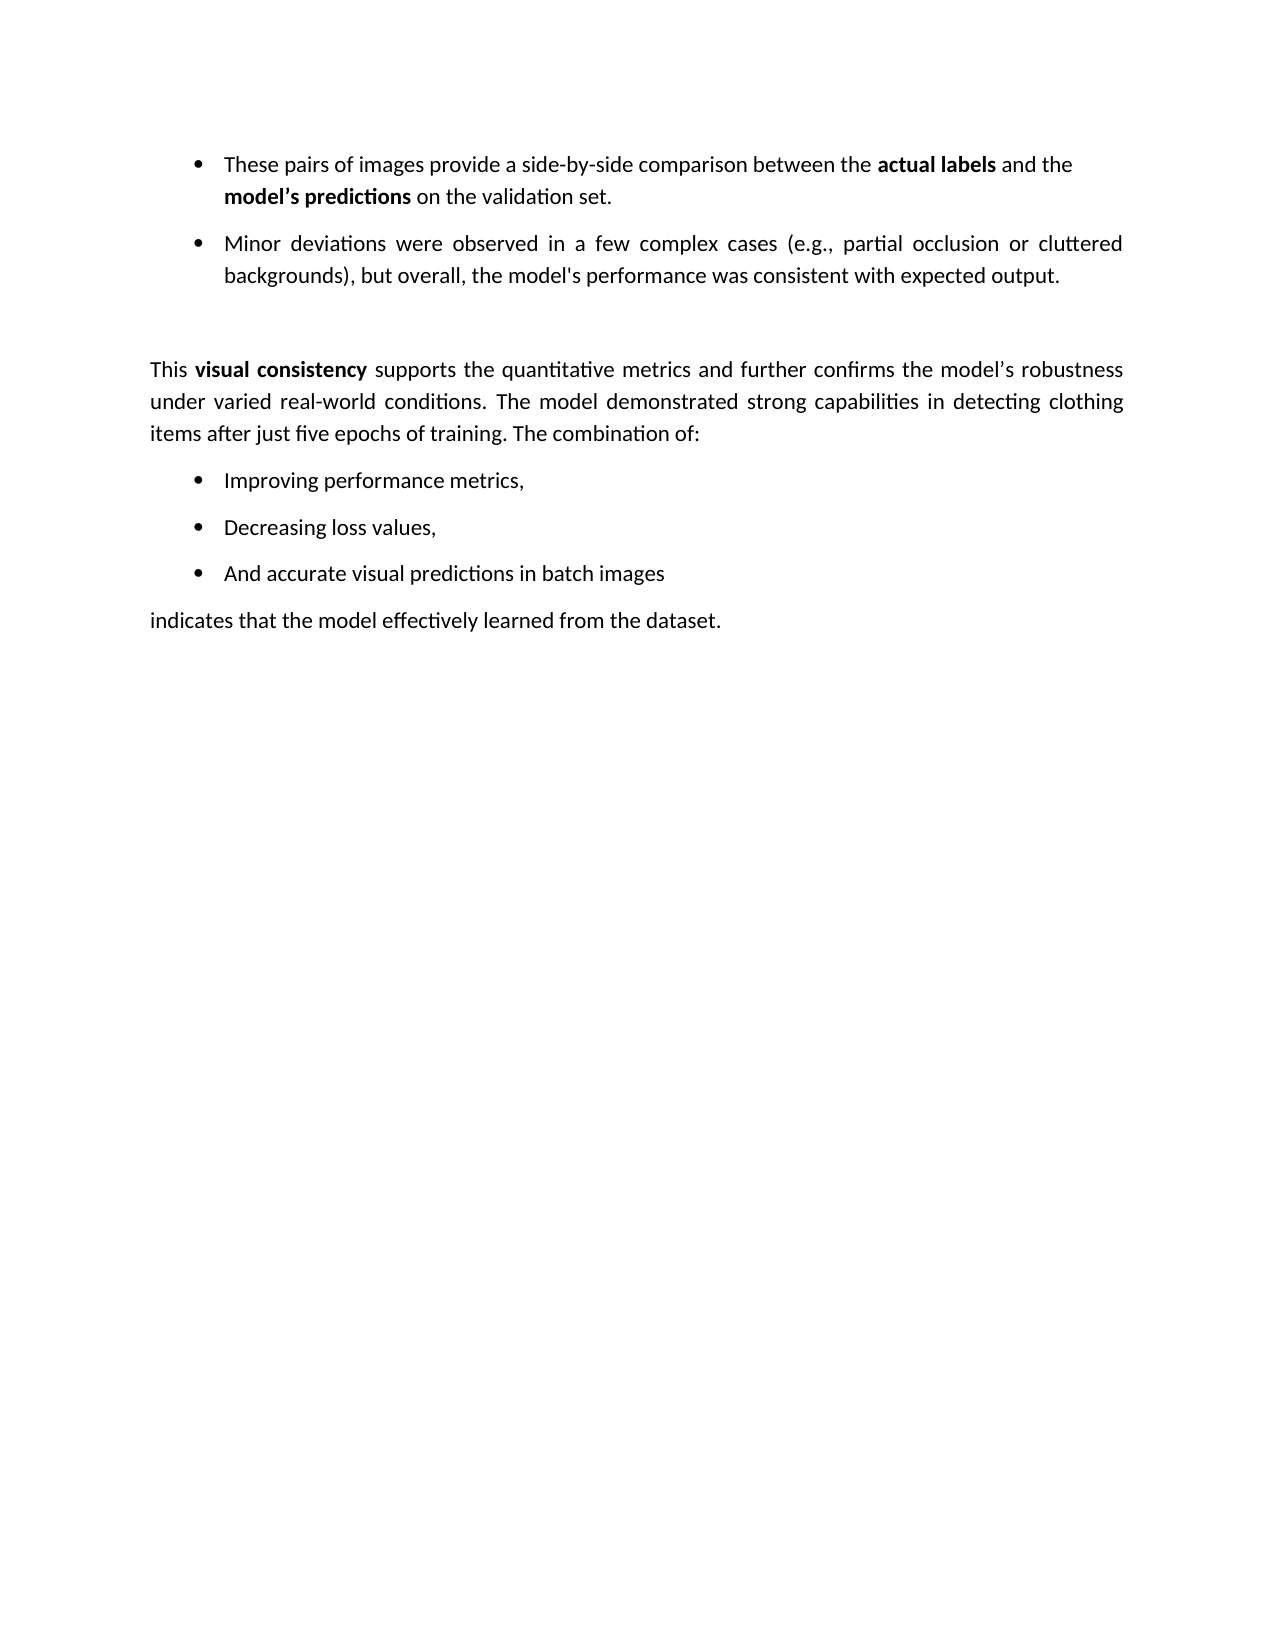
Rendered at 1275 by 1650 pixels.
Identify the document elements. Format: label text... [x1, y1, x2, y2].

list And accurate visual predictions in batch images [194, 559, 1125, 587]
list Decreasing loss values, [194, 513, 1125, 541]
list These pairs of images provide a side-by-side comparison between the actual labels and the model’s predictions on the validation set. [194, 150, 1125, 210]
list Minor deviations were observed in a few complex cases (e.g., partial occlusion or cluttered backgrounds), but overall, the model's performance was consistent with expected output. [194, 229, 1125, 289]
text indicates that the model effectively learned from the dataset. [150, 606, 1125, 634]
text This visual consistency supports the quantitative metrics and further confirms the model’s robustness under varied real-world conditions. The model demonstrated strong capabilities in detecting clothing items after just five epochs of training. The combination of: [150, 355, 1125, 447]
list Improving performance metrics, [194, 466, 1125, 494]
